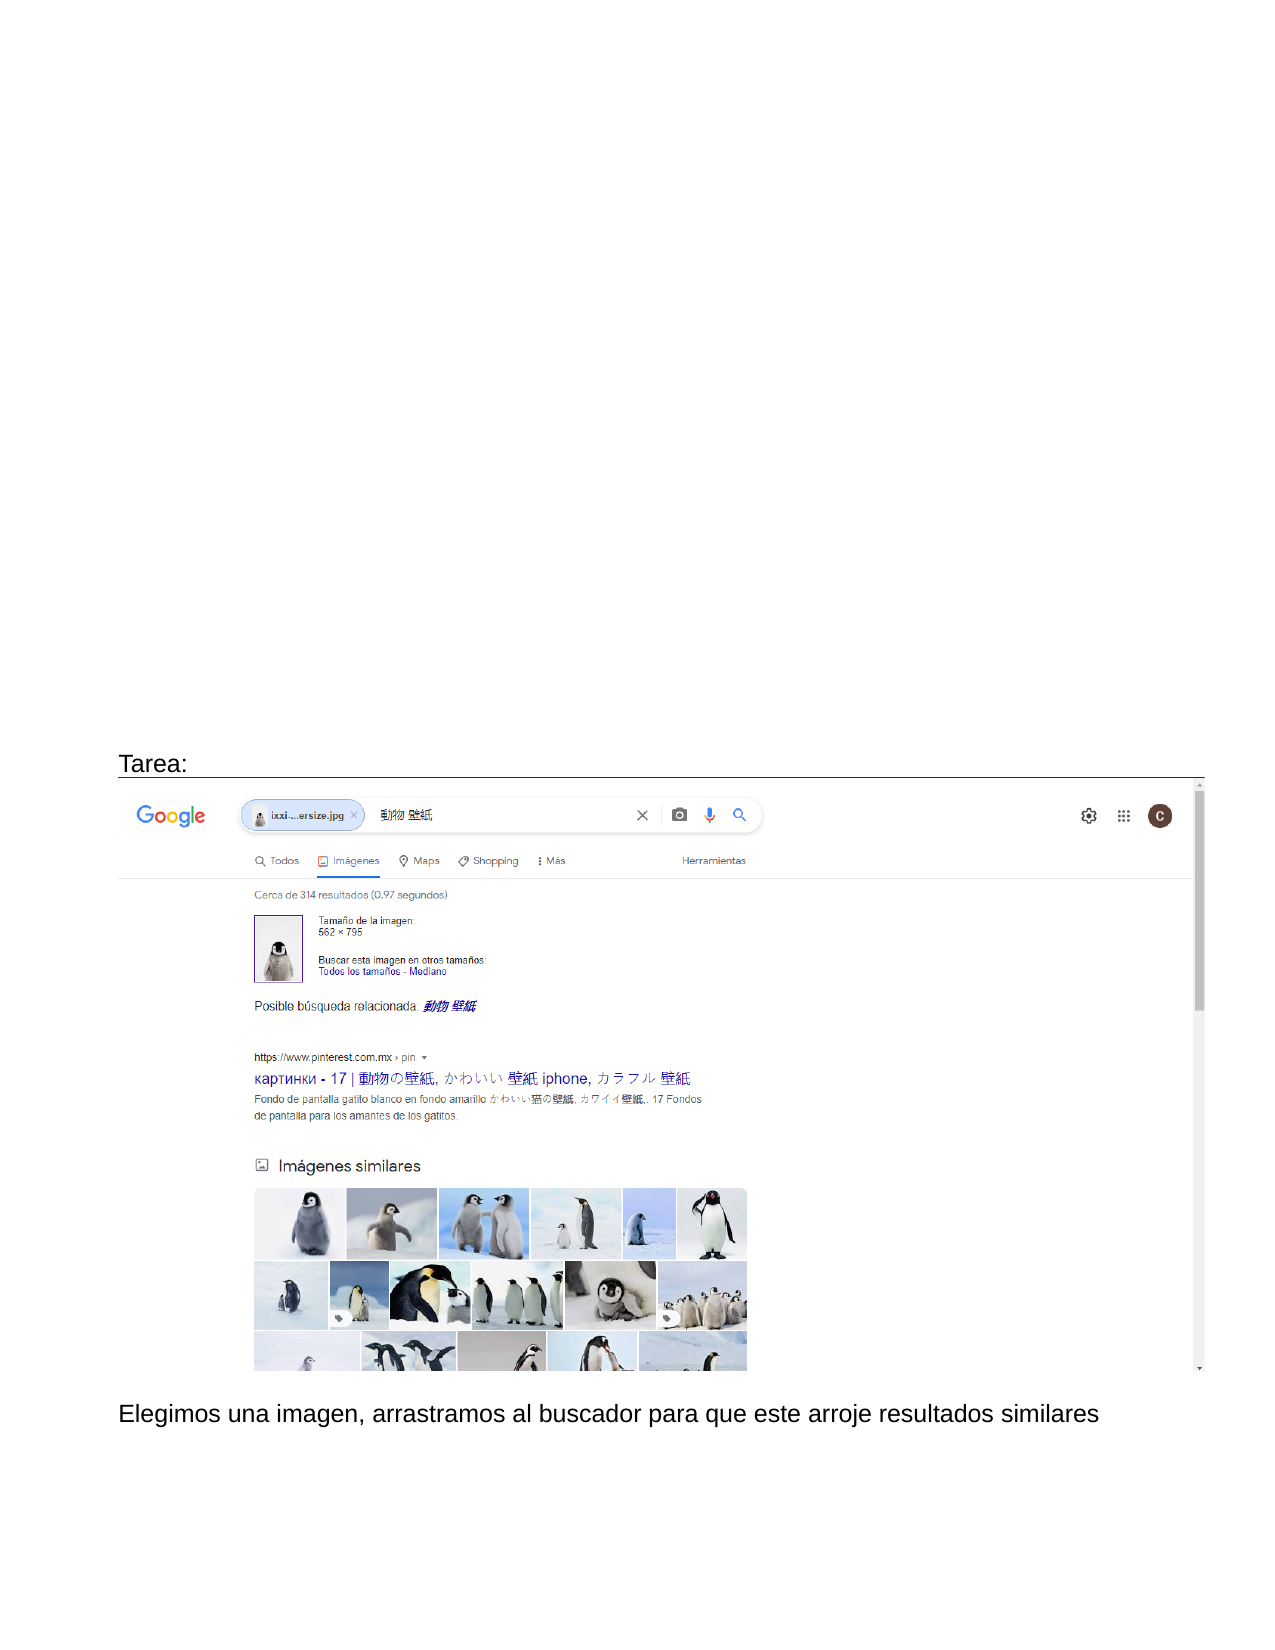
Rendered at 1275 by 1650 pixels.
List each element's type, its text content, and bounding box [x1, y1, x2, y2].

text Tarea: [118, 749, 1205, 777]
text Elegimos una imagen, arrastramos al buscador para que este arroje resultados similares [118, 1399, 1205, 1428]
